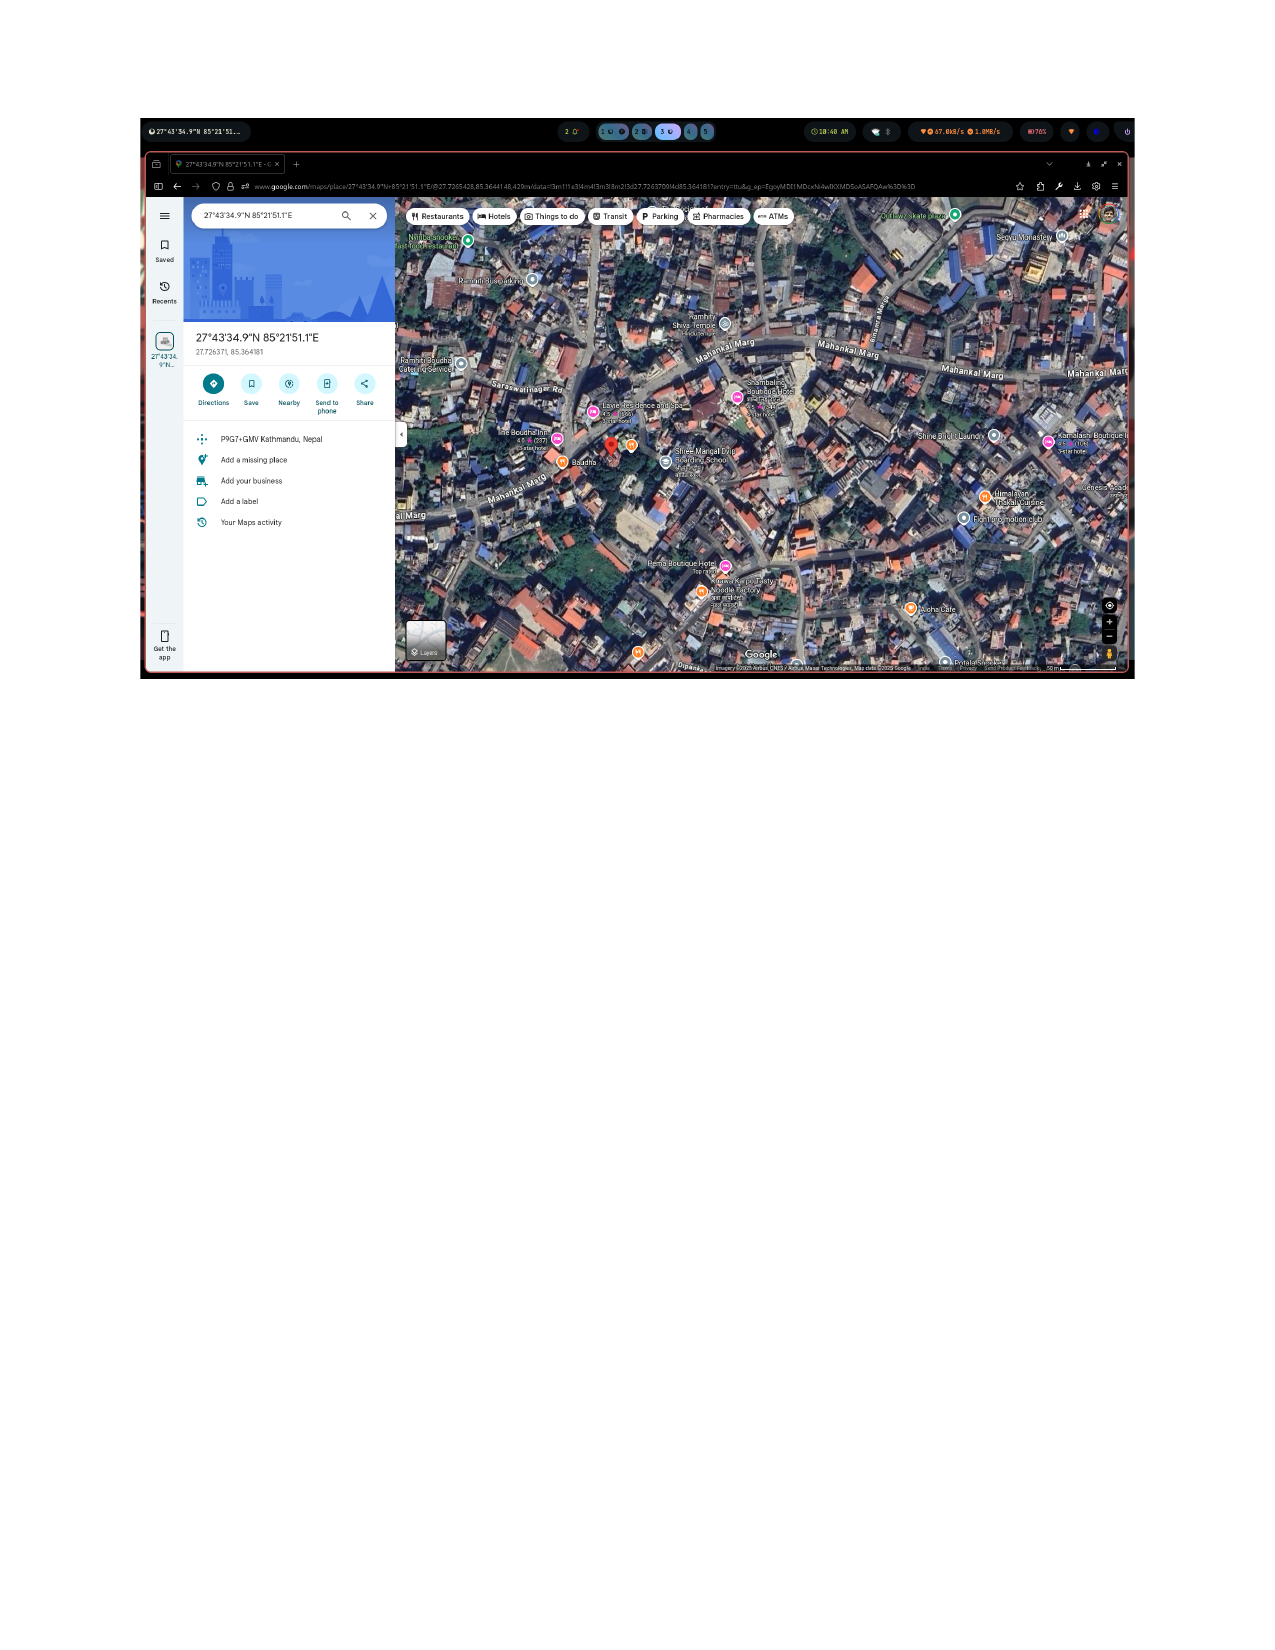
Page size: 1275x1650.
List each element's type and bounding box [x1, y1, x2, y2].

picture [140, 118, 1135, 679]
